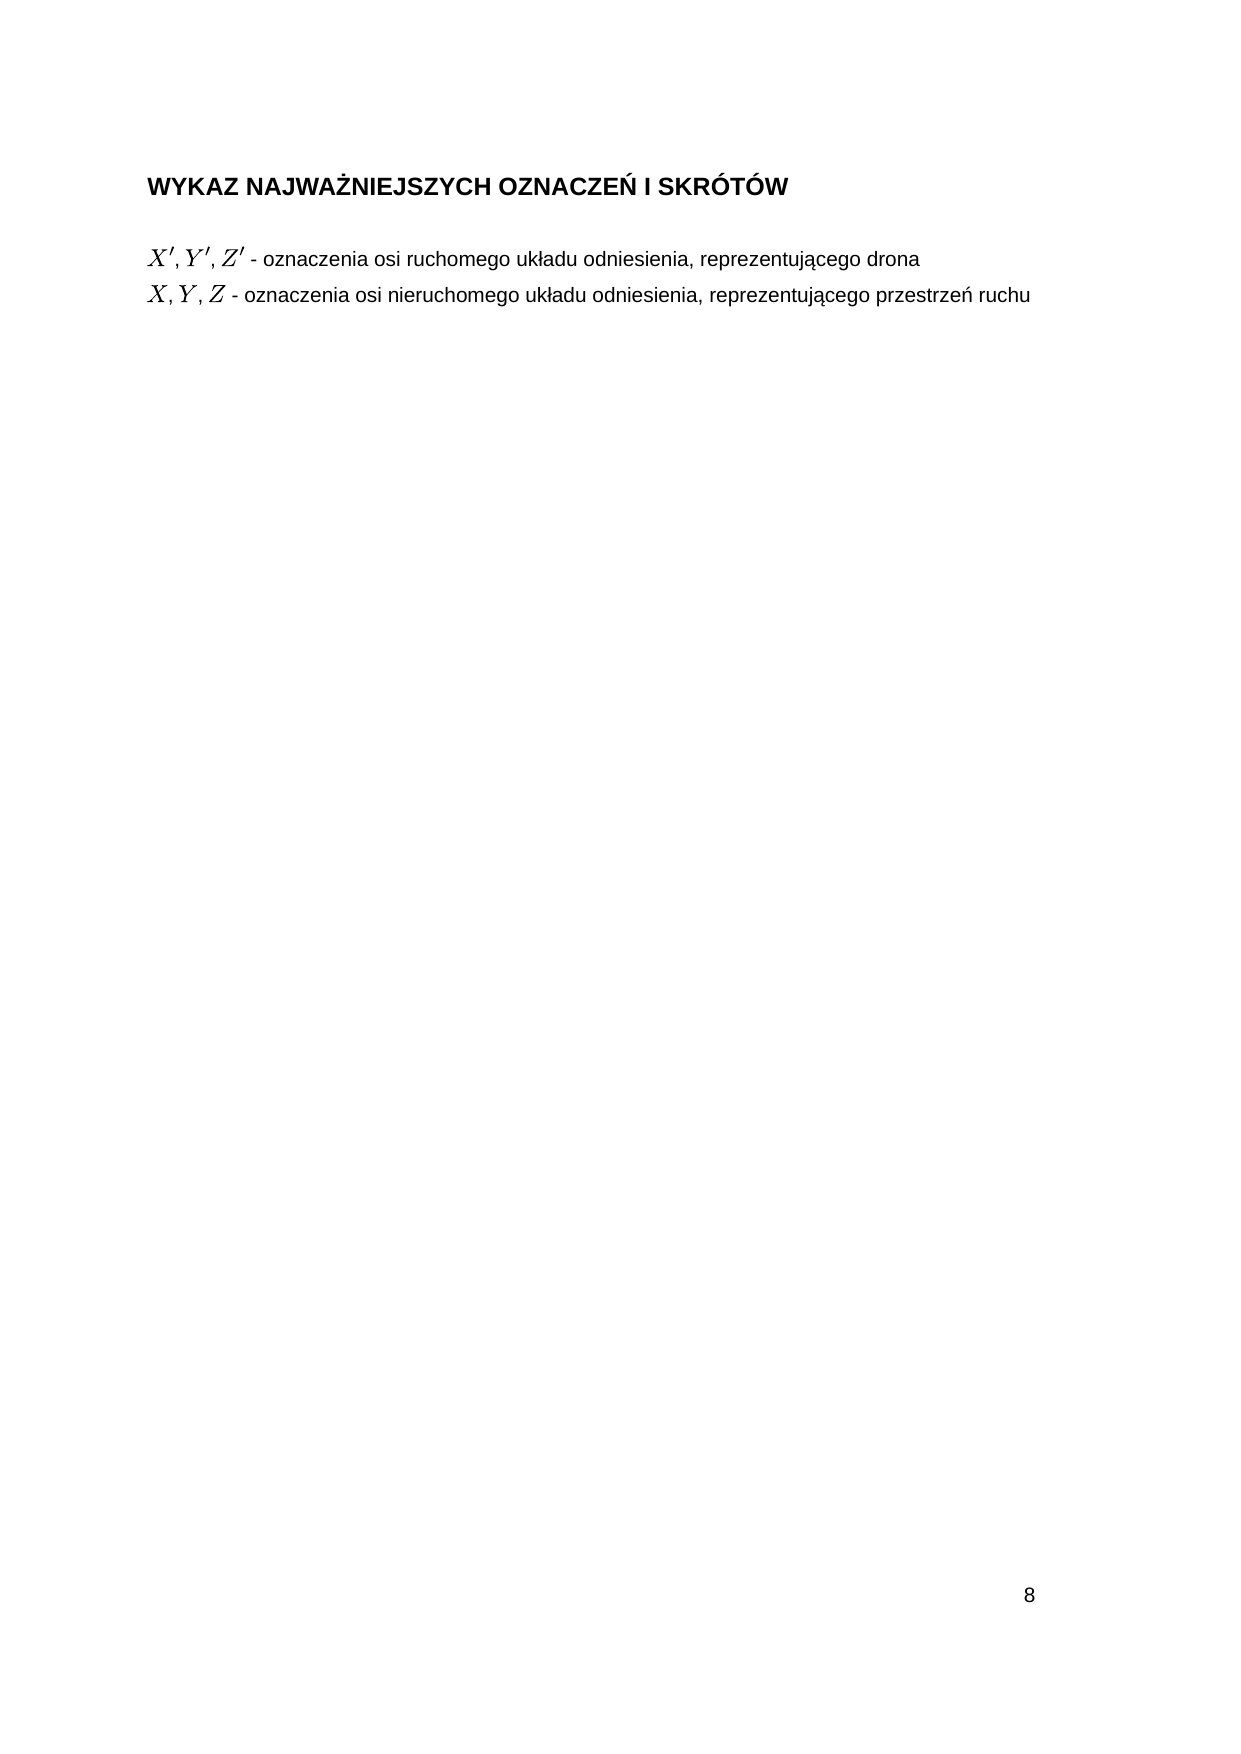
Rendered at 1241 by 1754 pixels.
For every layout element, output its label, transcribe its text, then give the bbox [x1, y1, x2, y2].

text , , - oznaczenia osi ruchomego układu odniesienia, reprezentującego drona [147, 246, 1035, 271]
subtitle WYKAZ NAJWAŻNIEJSZYCH OZNACZEŃ I SKRÓTÓW [147, 172, 1035, 201]
text , , - oznaczenia osi nieruchomego układu odniesienia, reprezentującego przestrzeń ruchu [147, 282, 1035, 306]
